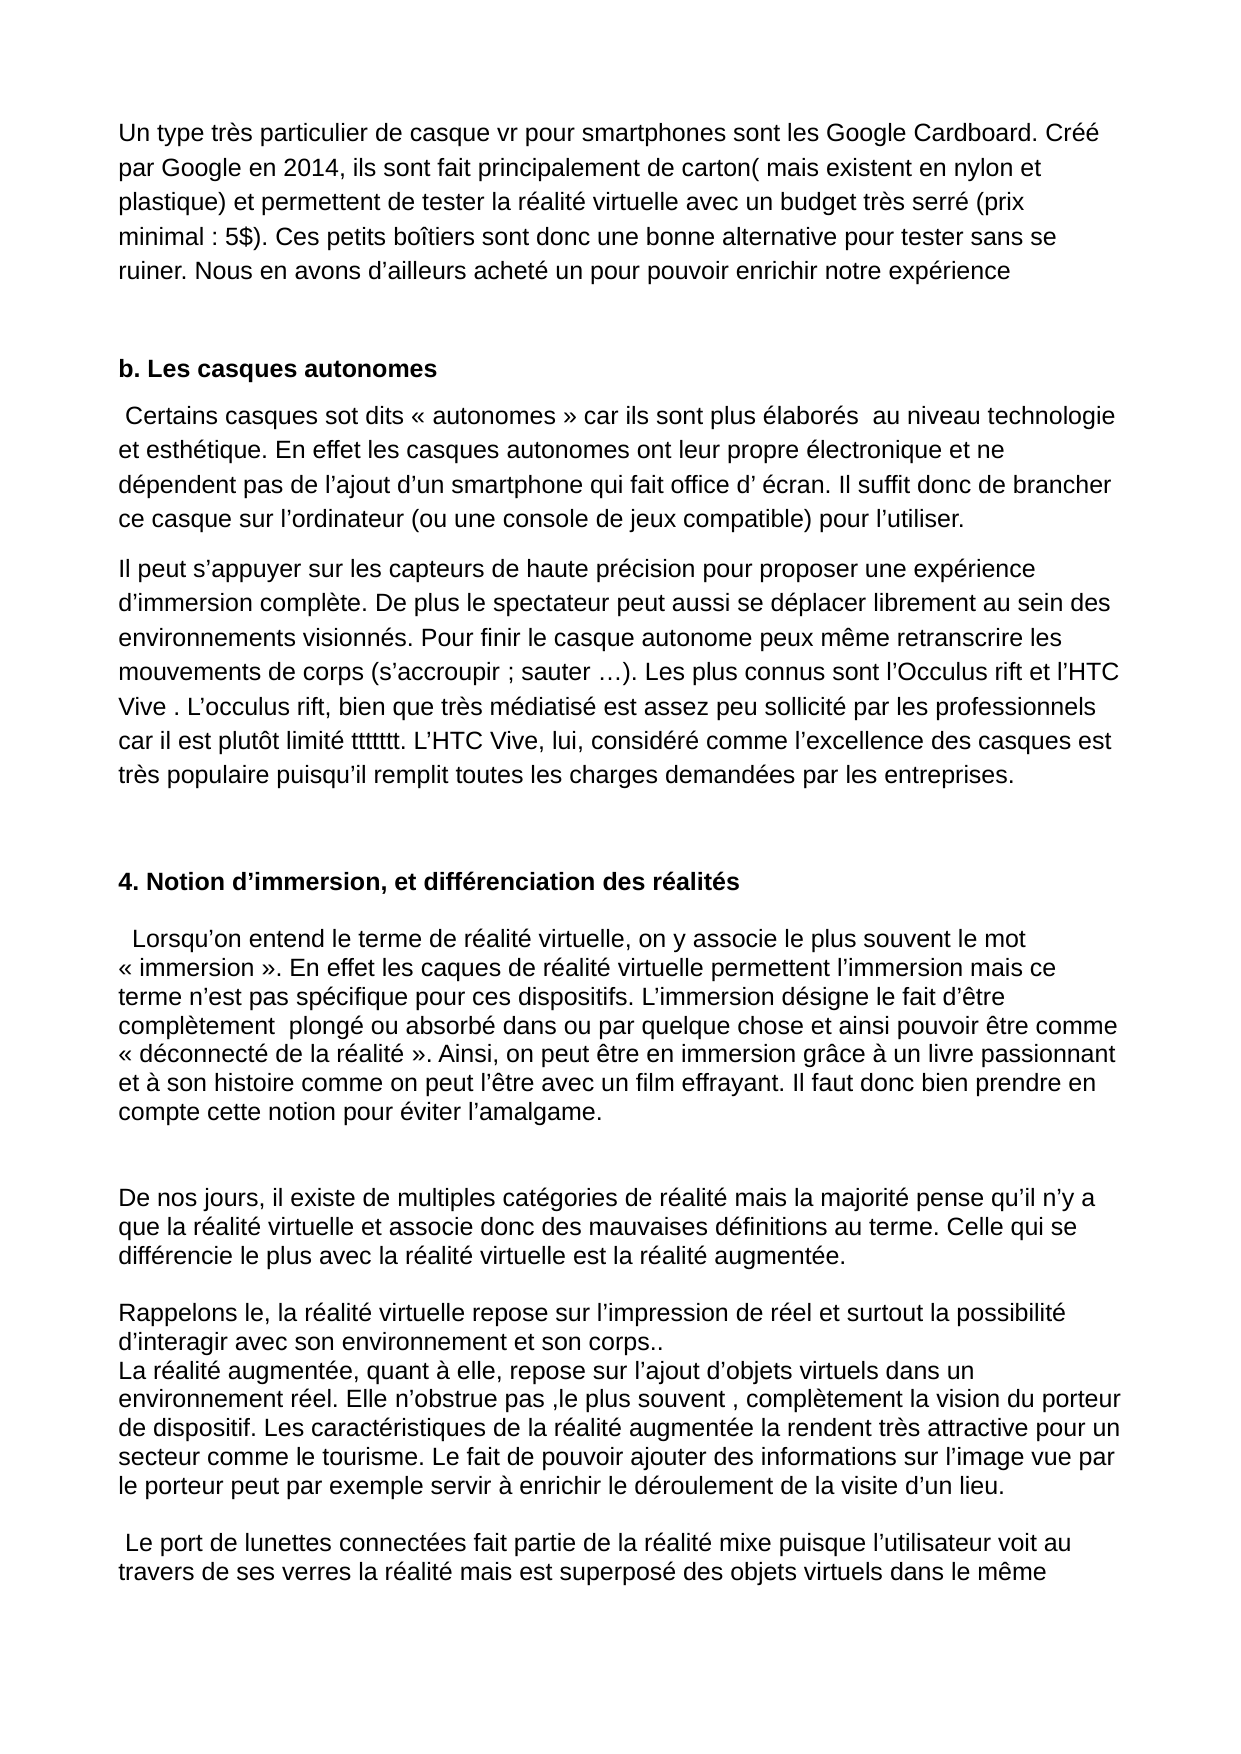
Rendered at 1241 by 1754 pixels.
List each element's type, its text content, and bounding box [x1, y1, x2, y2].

text Le port de lunettes connectées fait partie de la réalité mixe puisque l’utilisateur voit au travers de ses verres la réalité mais est superposé des objets virtuels dans le même [118, 1528, 1122, 1586]
text Un type très particulier de casque vr pour smartphones sont les Google Cardboard. Créé par Google en 2014, ils sont fait principalement de carton( mais existent en nylon et plastique) et permettent de tester la réalité virtuelle avec un budget très serré (prix minimal : 5$). Ces petits boîtiers sont donc une bonne alternative pour tester sans se ruiner. Nous en avons d’ailleurs acheté un pour pouvoir enrichir notre expérience [118, 118, 1122, 285]
text De nos jours, il existe de multiples catégories de réalité mais la majorité pense qu’il n’y a que la réalité virtuelle et associe donc des mauvaises définitions au terme. Celle qui se différencie le plus avec la réalité virtuelle est la réalité augmentée. [118, 1183, 1122, 1269]
text 4. Notion d’immersion, et différenciation des réalités [118, 867, 1122, 896]
text Certains casques sot dits « autonomes » car ils sont plus élaborés au niveau technologie et esthétique. En effet les casques autonomes ont leur propre électronique et ne dépendent pas de l’ajout d’un smartphone qui fait office d’ écran. Il suffit donc de brancher ce casque sur l’ordinateur (ou une console de jeux compatible) pour l’utiliser. [118, 401, 1122, 533]
text b. Les casques autonomes [118, 354, 1122, 383]
text Rappelons le, la réalité virtuelle repose sur l’impression de réel et surtout la possibilité d’interagir avec son environnement et son corps.. [118, 1298, 1122, 1356]
text La réalité augmentée, quant à elle, repose sur l’ajout d’objets virtuels dans un environnement réel. Elle n’obstrue pas ,le plus souvent , complètement la vision du porteur de dispositif. Les caractéristiques de la réalité augmentée la rendent très attractive pour un secteur comme le tourisme. Le fait de pouvoir ajouter des informations sur l’image vue par le porteur peut par exemple servir à enrichir le déroulement de la visite d’un lieu. [118, 1356, 1122, 1499]
text Lorsqu’on entend le terme de réalité virtuelle, on y associe le plus souvent le mot « immersion ». En effet les caques de réalité virtuelle permettent l’immersion mais ce terme n’est pas spécifique pour ces dispositifs. L’immersion désigne le fait d’être complètement plongé ou absorbé dans ou par quelque chose et ainsi pouvoir être comme « déconnecté de la réalité ». Ainsi, on peut être en immersion grâce à un livre passionnant et à son histoire comme on peut l’être avec un film effrayant. Il faut donc bien prendre en compte cette notion pour éviter l’amalgame. [118, 924, 1122, 1126]
text Il peut s’appuyer sur les capteurs de haute précision pour proposer une expérience d’immersion complète. De plus le spectateur peut aussi se déplacer librement au sein des environnements visionnés. Pour finir le casque autonome peux même retranscrire les mouvements de corps (s’accroupir ; sauter …). Les plus connus sont l’Occulus rift et l’HTC Vive . L’occulus rift, bien que très médiatisé est assez peu sollicité par les professionnels car il est plutôt limité ttttttt. L’HTC Vive, lui, considéré comme l’excellence des casques est très populaire puisqu’il remplit toutes les charges demandées par les entreprises. [118, 553, 1122, 789]
